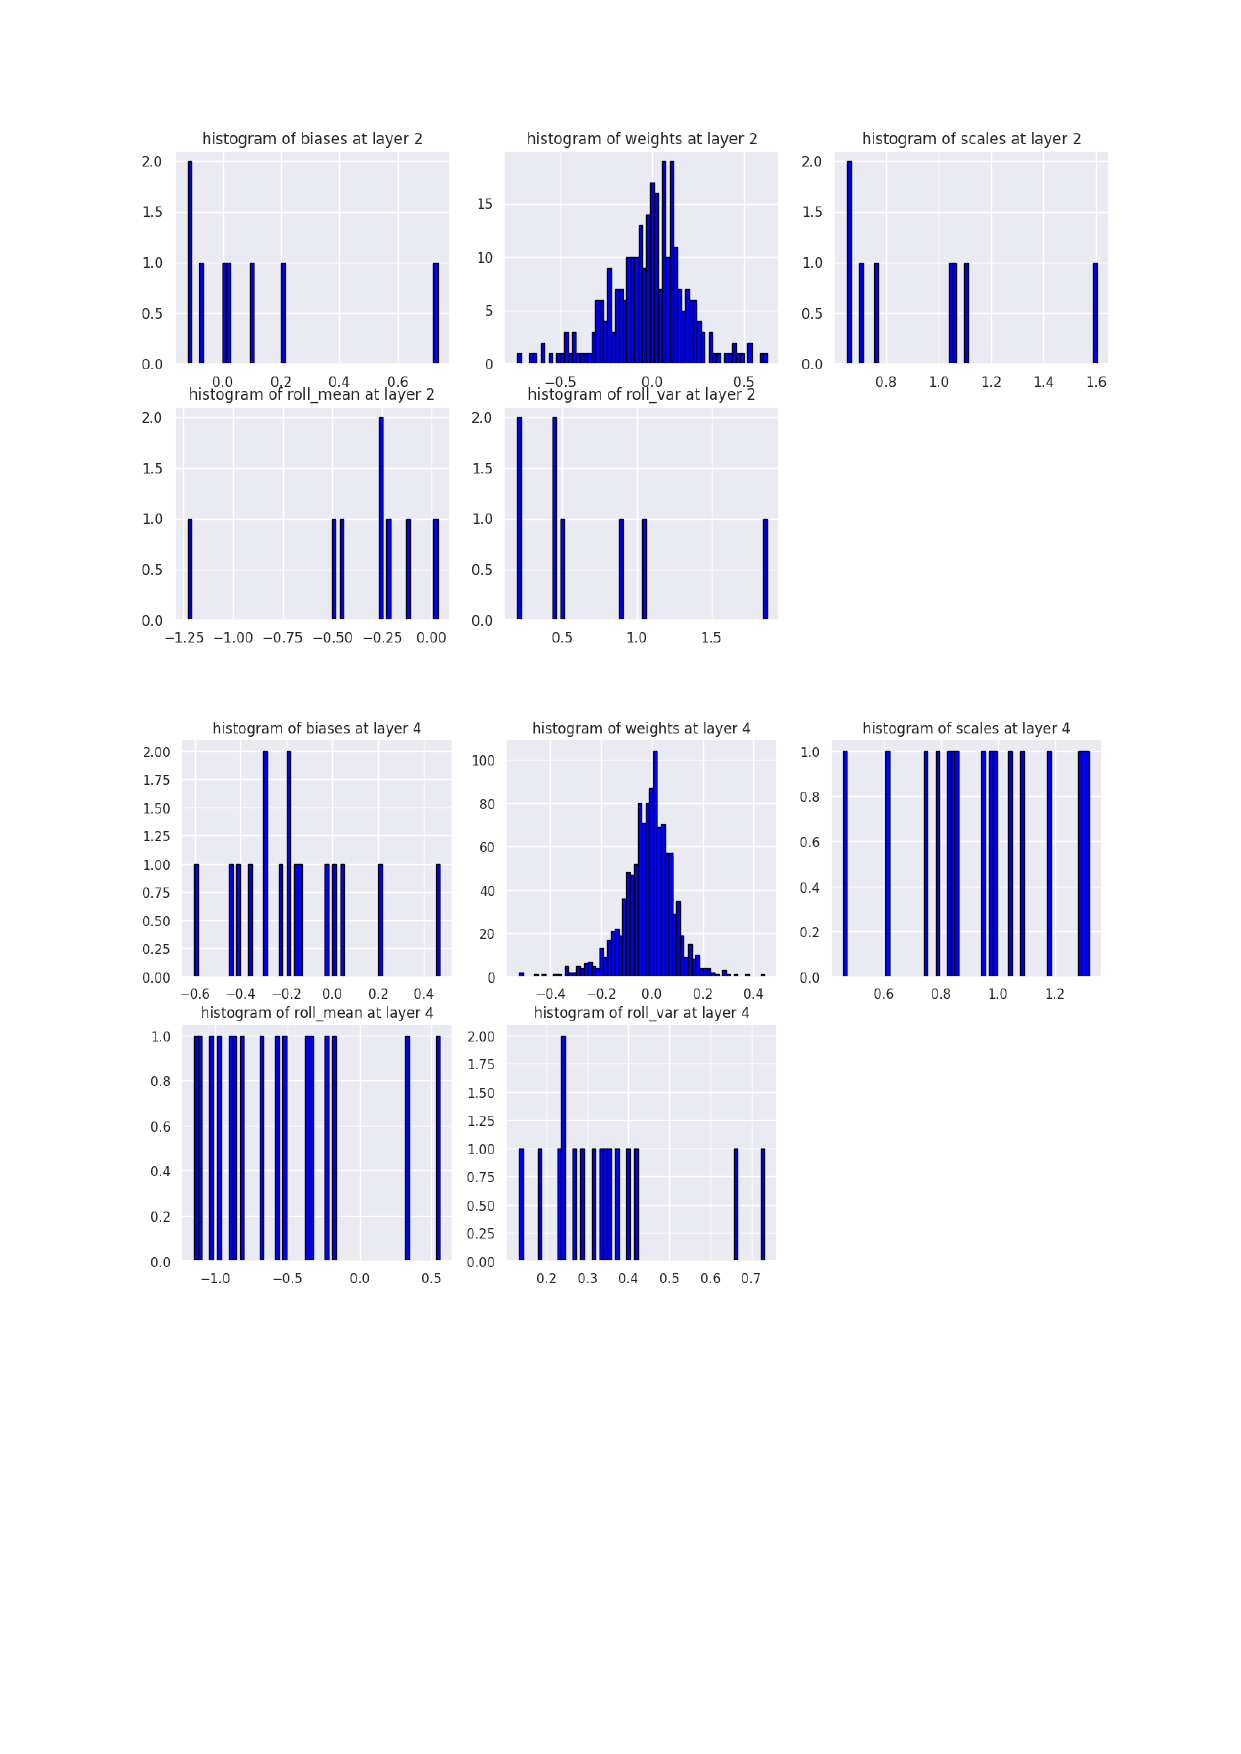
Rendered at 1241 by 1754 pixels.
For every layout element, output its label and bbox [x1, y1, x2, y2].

picture [118, 707, 1123, 1297]
picture [118, 118, 1123, 651]
